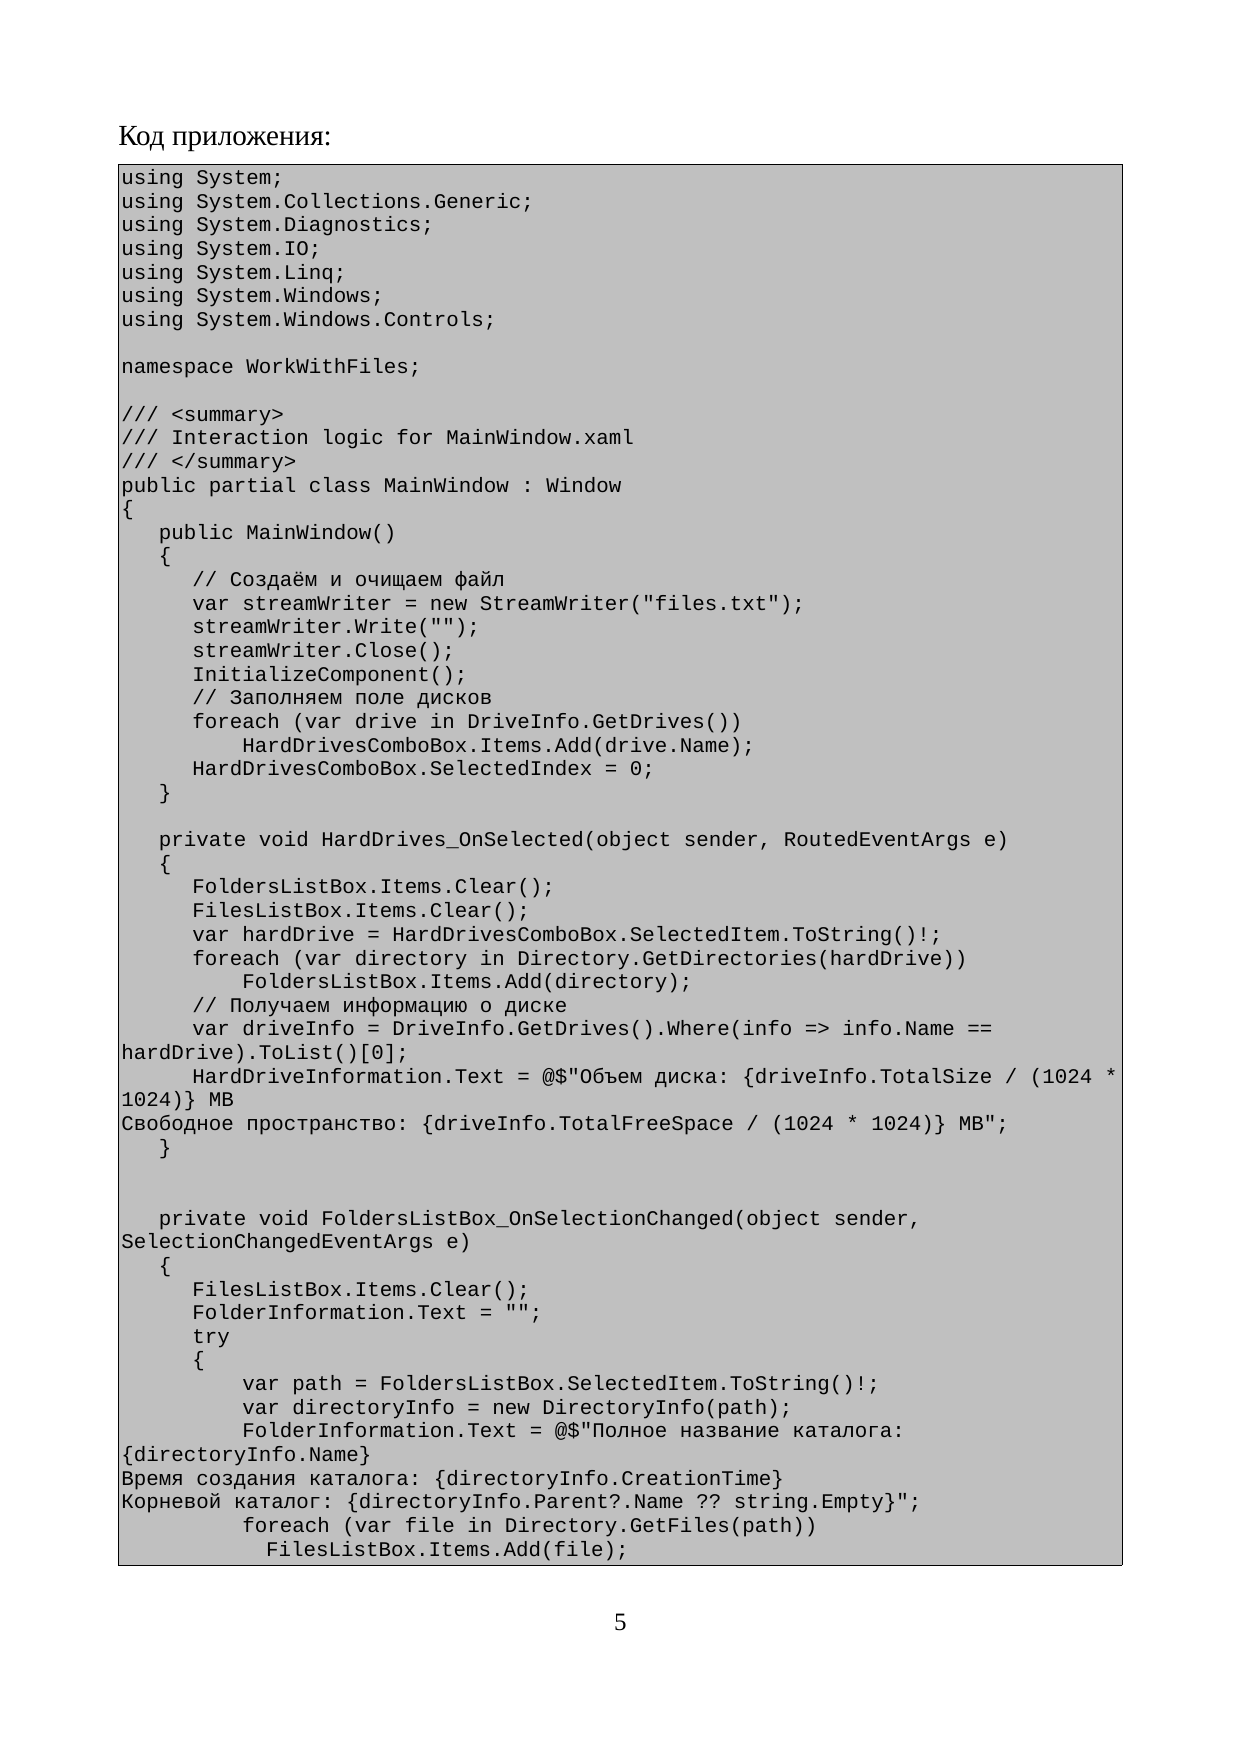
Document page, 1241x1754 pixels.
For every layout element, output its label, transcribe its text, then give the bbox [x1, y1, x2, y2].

text streamWriter.Close(); [119, 637, 1122, 661]
text var driveInfo = DriveInfo.GetDrives().Where(info => info.Name == hardDrive).ToList()[0]; [119, 1015, 1122, 1063]
text FolderInformation.Text = @$"Полное название каталога: {directoryInfo.Name} [119, 1417, 1122, 1465]
text FoldersListBox.Items.Add(directory); [119, 968, 1122, 992]
text var directoryInfo = new DirectoryInfo(path); [119, 1394, 1122, 1417]
text using System; [119, 165, 1122, 188]
text FoldersListBox.Items.Clear(); [119, 873, 1122, 897]
text using System.Linq; [119, 259, 1122, 282]
text try [119, 1323, 1122, 1346]
text { [119, 1252, 1122, 1276]
text Свободное пространство: {driveInfo.TotalFreeSpace / (1024 * 1024)} MB"; [119, 1110, 1122, 1134]
text Корневой каталог: {directoryInfo.Parent?.Name ?? string.Empty}"; [119, 1488, 1122, 1512]
text FolderInformation.Text = ""; [119, 1299, 1122, 1323]
text HardDrivesComboBox.SelectedIndex = 0; [119, 755, 1122, 779]
text using System.Windows; [119, 282, 1122, 306]
text /// <summary> [119, 401, 1122, 424]
text FilesListBox.Items.Clear(); [119, 1276, 1122, 1299]
text private void HardDrives_OnSelected(object sender, RoutedEventArgs e) [119, 826, 1122, 850]
text FilesListBox.Items.Clear(); [119, 897, 1122, 921]
text foreach (var directory in Directory.GetDirectories(hardDrive)) [119, 944, 1122, 968]
text Время создания каталога: {directoryInfo.CreationTime} [119, 1465, 1122, 1488]
text FilesListBox.Items.Add(file); [119, 1536, 1122, 1565]
text using System.Collections.Generic; [119, 188, 1122, 211]
text using System.Diagnostics; [119, 211, 1122, 235]
text // Получаем информацию о диске [119, 992, 1122, 1015]
text { [119, 495, 1122, 519]
text Код приложения: [118, 118, 1122, 152]
text namespace WorkWithFiles; [119, 353, 1122, 377]
text { [119, 1346, 1122, 1370]
text var streamWriter = new StreamWriter("files.txt"); [119, 590, 1122, 613]
text { [119, 850, 1122, 873]
text var hardDrive = HardDrivesComboBox.SelectedItem.ToString()!; [119, 921, 1122, 944]
text // Создаём и очищаем файл [119, 566, 1122, 590]
text /// </summary> [119, 448, 1122, 472]
text private void FoldersListBox_OnSelectionChanged(object sender, SelectionChangedEventArgs e) [119, 1204, 1122, 1252]
text public partial class MainWindow : Window [119, 472, 1122, 495]
text using System.Windows.Controls; [119, 306, 1122, 330]
text streamWriter.Write(""); [119, 613, 1122, 637]
text { [119, 542, 1122, 566]
text using System.IO; [119, 235, 1122, 259]
text public MainWindow() [119, 519, 1122, 542]
text foreach (var drive in DriveInfo.GetDrives()) [119, 708, 1122, 732]
text var path = FoldersListBox.SelectedItem.ToString()!; [119, 1370, 1122, 1394]
text foreach (var file in Directory.GetFiles(path)) [119, 1512, 1122, 1536]
text // Заполняем поле дисков [119, 684, 1122, 708]
text } [119, 779, 1122, 803]
text InitializeComponent(); [119, 661, 1122, 684]
text } [119, 1134, 1122, 1157]
text HardDriveInformation.Text = @$"Объем диска: {driveInfo.TotalSize / (1024 * 1024)} MB [119, 1063, 1122, 1110]
text /// Interaction logic for MainWindow.xaml [119, 424, 1122, 448]
text HardDrivesComboBox.Items.Add(drive.Name); [119, 732, 1122, 755]
